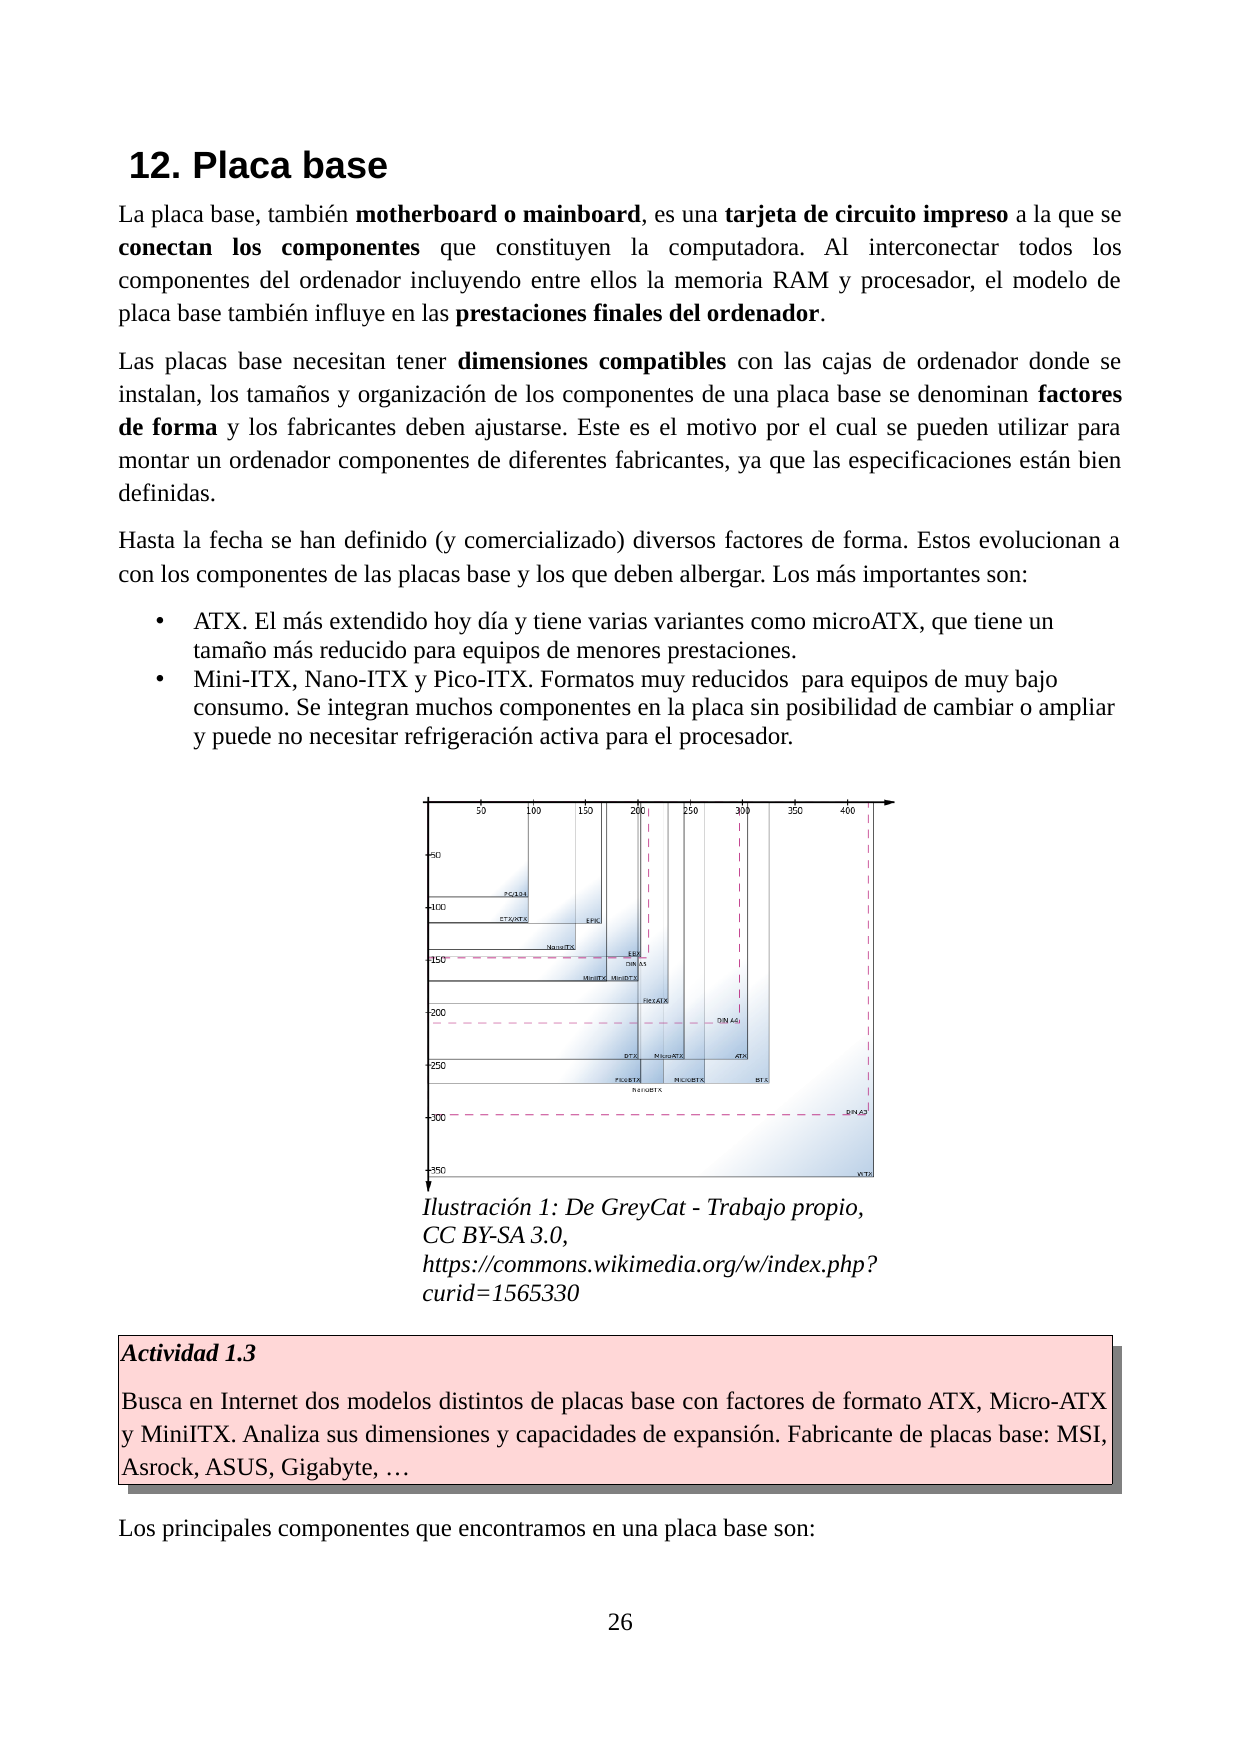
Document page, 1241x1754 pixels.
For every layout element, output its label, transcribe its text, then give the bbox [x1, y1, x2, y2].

text Las placas base necesitan tener dimensiones compatibles con las cajas de ordenador donde se instalan, los tamaños y organización de los componentes de una placa base se denominan factores de forma y los fabricantes deben ajustarse. Este es el motivo por el cual se pueden utilizar para montar un ordenador componentes de diferentes fabricantes, ya que las especificaciones están bien definidas. [118, 346, 1122, 507]
text Actividad 1.3 [119, 1336, 1112, 1367]
text La placa base, también motherboard o mainboard, es una tarjeta de circuito impreso a la que se conectan los componentes que constituyen la computadora. Al interconectar todos los componentes del ordenador incluyendo entre ellos la memoria RAM y procesador, el modelo de placa base también influye en las prestaciones finales del ordenador. [118, 199, 1122, 327]
picture [422, 796, 895, 1192]
list Mini-ITX, Nano-ITX y Pico-ITX. Formatos muy reducidos para equipos de muy bajo consumo. Se integran muchos componentes en la placa sin posibilidad de cambiar o ampliar y puede no necesitar refrigeración activa para el procesador. [156, 664, 1122, 750]
subtitle Placa base [118, 143, 1122, 187]
text Busca en Internet dos modelos distintos de placas base con factores de formato ATX, Micro-ATX y MiniITX. Analiza sus dimensiones y capacidades de expansión. Fabricante de placas base: MSI, Asrock, ASUS, Gigabyte, … [119, 1383, 1112, 1484]
list ATX. El más extendido hoy día y tiene varias variantes como microATX, que tiene un tamaño más reducido para equipos de menores prestaciones. [156, 606, 1122, 664]
text Los principales componentes que encontramos en una placa base son: [118, 1513, 1122, 1542]
text Ilustración 1: De GreyCat - Trabajo propio, CC BY-SA 3.0, https://commons.wikimedia.org/w/index.php?curid=1565330 [422, 1192, 895, 1307]
text Hasta la fecha se han definido (y comercializado) diversos factores de forma. Estos evolucionan a con los componentes de las placas base y los que deben albergar. Los más importantes son: [118, 526, 1122, 587]
